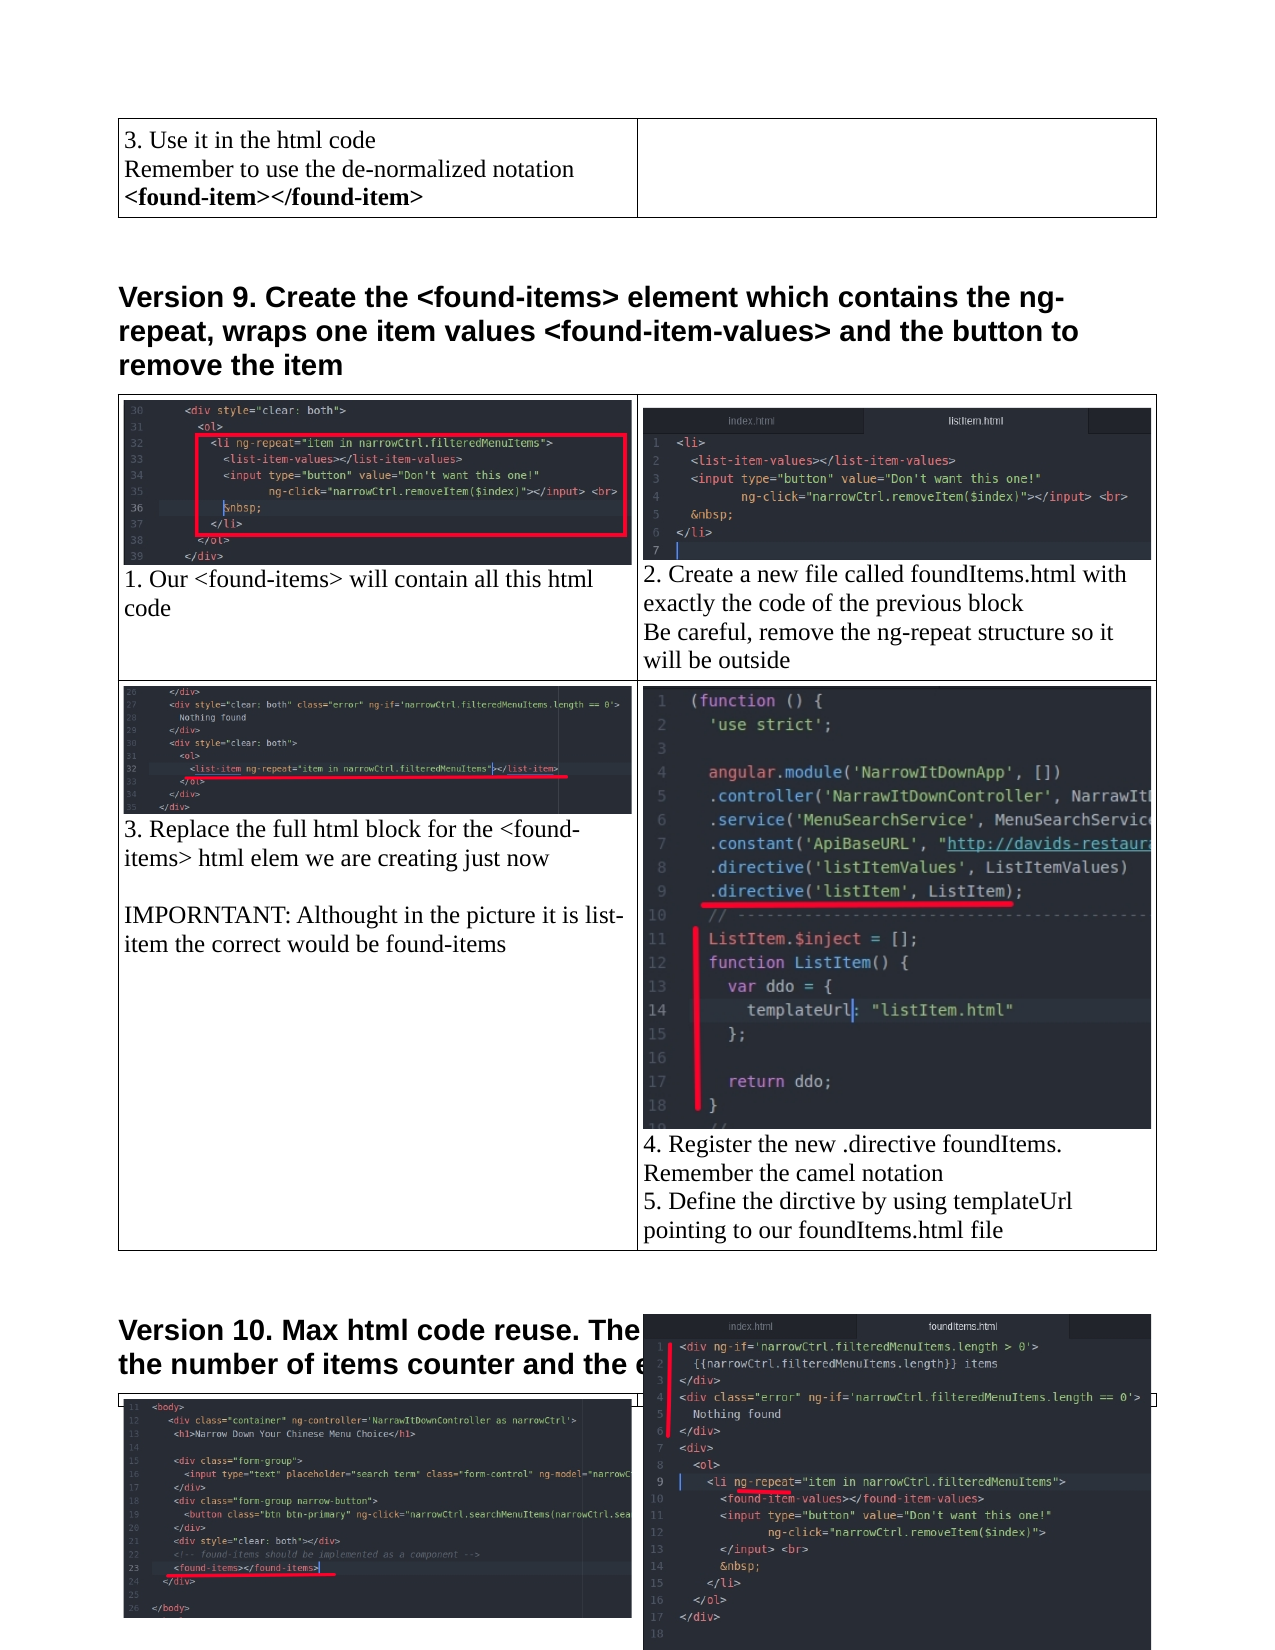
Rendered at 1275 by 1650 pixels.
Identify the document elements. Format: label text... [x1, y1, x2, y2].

picture [643, 686, 1152, 1129]
table_cell 3. Replace the full html block for the <found-items> html elem we are creating just now IMPORNTANT: Althought in the picture it is list-item the correct would be found-items [119, 681, 637, 1250]
table_cell 3. Use it in the html code Remember to use the de-normalized notation <found-item></found-item> [119, 119, 637, 217]
table_cell 4. Register the new .directive foundItems. Remember the camel notation 5. Define the dirctive by using templateUrl pointing to our foundItems.html file [638, 681, 1156, 1250]
subtitle Version 10. Max html code reuse. The <found-items> component contains the number of items counter and the error message inside [118, 1313, 1157, 1380]
table_header [119, 1394, 637, 1406]
table_header 1. Our <found-items> will contain all this html code [119, 395, 637, 680]
picture [643, 407, 1152, 560]
table_header 2. Create a new file called foundItems.html with exactly the code of the previous block Be careful, remove the ng-repeat structure so it will be outside [638, 395, 1156, 680]
picture [643, 1314, 1152, 1650]
subtitle Version 9. Create the <found-items> element which contains the ng-repeat, wraps one item values <found-item-values> and the button to remove the item [118, 280, 1157, 381]
picture [123, 400, 632, 565]
picture [123, 686, 632, 814]
table_cell [638, 119, 1156, 217]
picture [123, 1399, 632, 1618]
